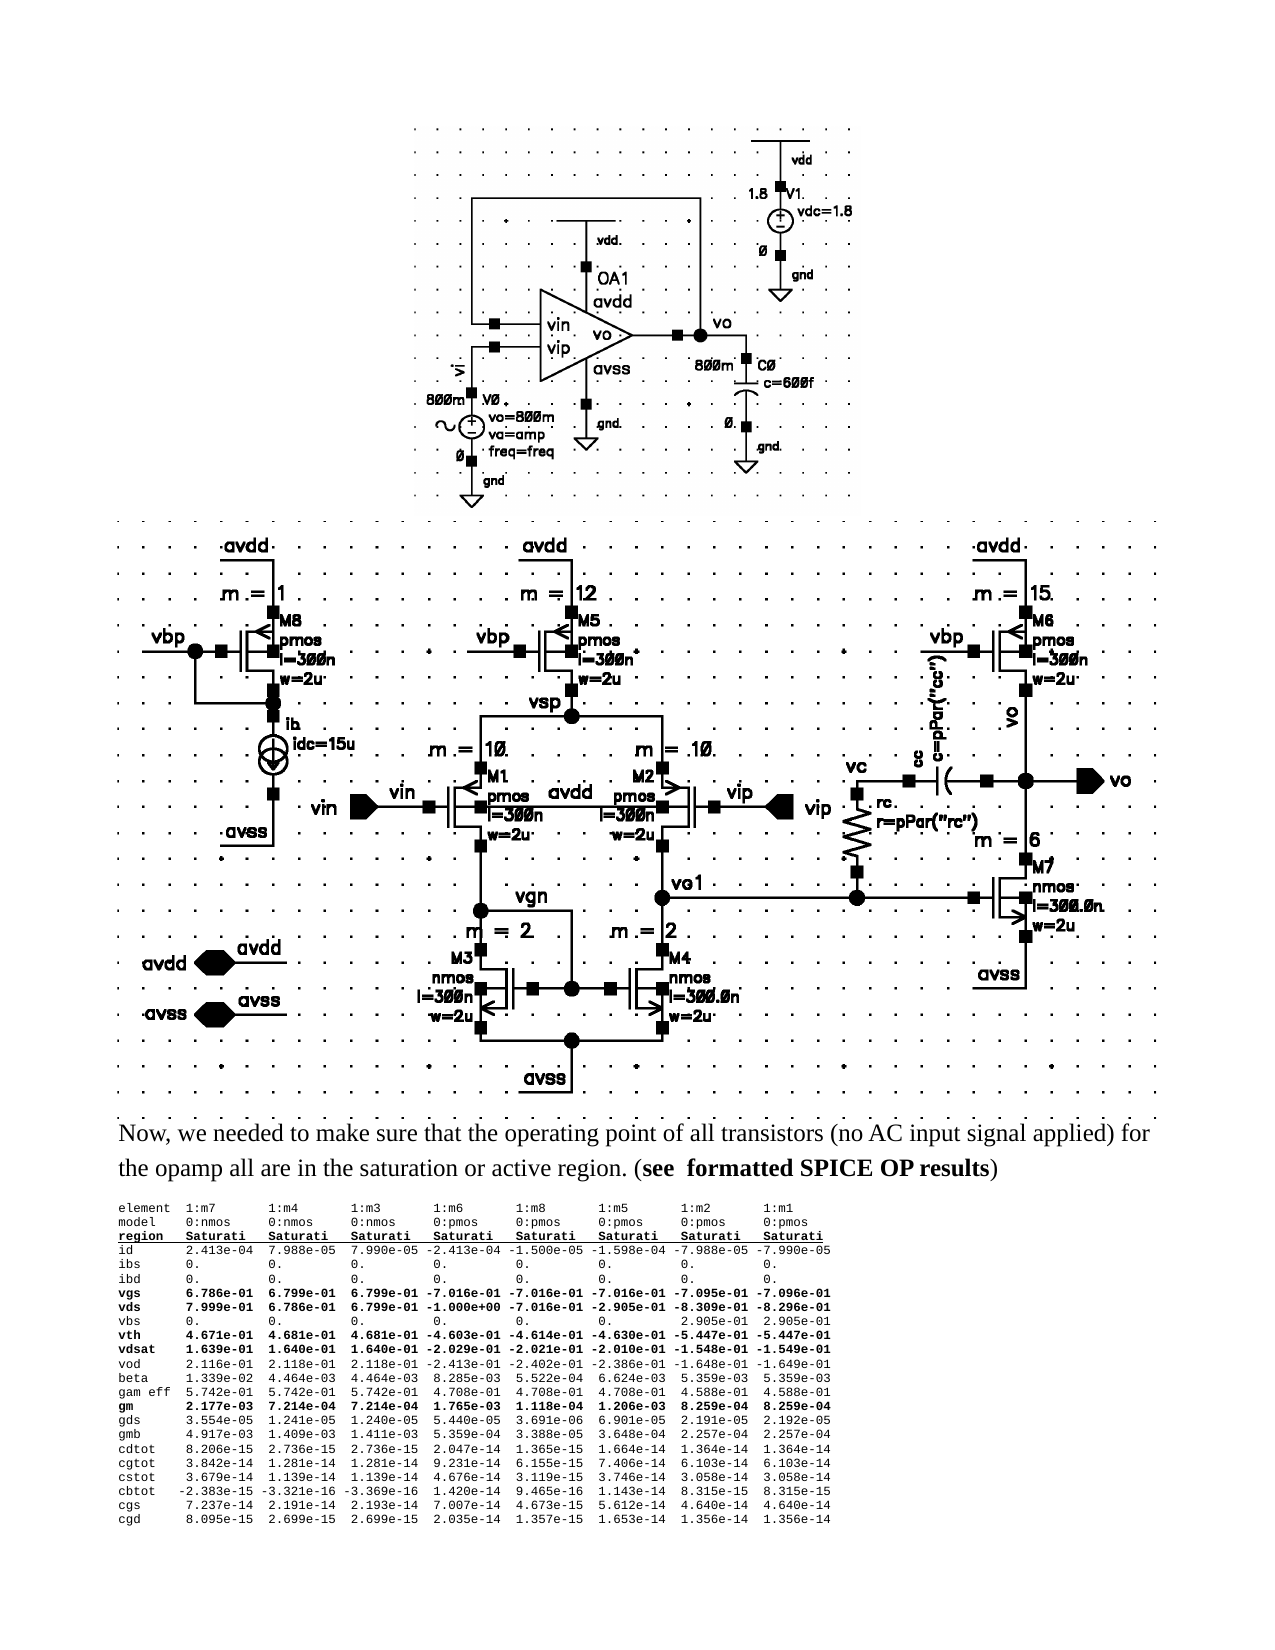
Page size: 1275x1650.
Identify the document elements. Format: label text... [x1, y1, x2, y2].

picture [117, 521, 1157, 1119]
text Now, we needed to make sure that the operating point of all transistors (no AC input signal applied) for the opamp all are in the saturation or active region. (see formatted SPICE OP results) [118, 1119, 1157, 1182]
text [118, 118, 1157, 521]
text cdtot 8.206e-15 2.736e-15 2.736e-15 2.047e-14 1.365e-15 1.664e-14 1.364e-14 1.364e-14 [118, 1443, 1157, 1457]
text vth 4.671e-01 4.681e-01 4.681e-01 -4.603e-01 -4.614e-01 -4.630e-01 -5.447e-01 -5.447e-01 [118, 1329, 1157, 1343]
text gds 3.554e-05 1.241e-05 1.240e-05 5.440e-05 3.691e-06 6.901e-05 2.191e-05 2.192e-05 [118, 1414, 1157, 1428]
text cgs 7.237e-14 2.191e-14 2.193e-14 7.007e-14 4.673e-15 5.612e-14 4.640e-14 4.640e-14 [118, 1499, 1157, 1513]
text ibd 0. 0. 0. 0. 0. 0. 0. 0. [118, 1273, 1157, 1287]
text gmb 4.917e-03 1.409e-03 1.411e-03 5.359e-04 3.388e-05 3.648e-04 2.257e-04 2.257e-04 [118, 1428, 1157, 1443]
text vgs 6.786e-01 6.799e-01 6.799e-01 -7.016e-01 -7.016e-01 -7.016e-01 -7.095e-01 -7.096e-01 [118, 1287, 1157, 1301]
text gm 2.177e-03 7.214e-04 7.214e-04 1.765e-03 1.118e-04 1.206e-03 8.259e-04 8.259e-04 [118, 1400, 1157, 1414]
text ibs 0. 0. 0. 0. 0. 0. 0. 0. [118, 1258, 1157, 1273]
text element 1:m7 1:m4 1:m3 1:m6 1:m8 1:m5 1:m2 1:m1 [118, 1202, 1157, 1216]
text cstot 3.679e-14 1.139e-14 1.139e-14 4.676e-14 3.119e-15 3.746e-14 3.058e-14 3.058e-14 [118, 1471, 1157, 1485]
text gam eff 5.742e-01 5.742e-01 5.742e-01 4.708e-01 4.708e-01 4.708e-01 4.588e-01 4.588e-01 [118, 1386, 1157, 1400]
text vod 2.116e-01 2.118e-01 2.118e-01 -2.413e-01 -2.402e-01 -2.386e-01 -1.648e-01 -1.649e-01 [118, 1358, 1157, 1372]
text model 0:nmos 0:nmos 0:nmos 0:pmos 0:pmos 0:pmos 0:pmos 0:pmos [118, 1216, 1157, 1230]
text cgd 8.095e-15 2.699e-15 2.699e-15 2.035e-14 1.357e-15 1.653e-14 1.356e-14 1.356e-14 [118, 1513, 1157, 1528]
text id 2.413e-04 7.988e-05 7.990e-05 -2.413e-04 -1.500e-05 -1.598e-04 -7.988e-05 -7.990e-05 [118, 1244, 1157, 1258]
text vbs 0. 0. 0. 0. 0. 0. 2.905e-01 2.905e-01 [118, 1315, 1157, 1329]
text cgtot 3.842e-14 1.281e-14 1.281e-14 9.231e-14 6.155e-15 7.406e-14 6.103e-14 6.103e-14 [118, 1457, 1157, 1471]
text vdsat 1.639e-01 1.640e-01 1.640e-01 -2.029e-01 -2.021e-01 -2.010e-01 -1.548e-01 -1.549e-01 [118, 1343, 1157, 1358]
text vds 7.999e-01 6.786e-01 6.799e-01 -1.000e+00 -7.016e-01 -2.905e-01 -8.309e-01 -8.296e-01 [118, 1301, 1157, 1315]
text cbtot -2.383e-15 -3.321e-16 -3.369e-16 1.420e-14 9.465e-16 1.143e-14 8.315e-15 8.315e-15 [118, 1485, 1157, 1499]
text region Saturati Saturati Saturati Saturati Saturati Saturati Saturati Saturati [118, 1230, 1157, 1244]
picture [414, 126, 861, 516]
text beta 1.339e-02 4.464e-03 4.464e-03 8.285e-03 5.522e-04 6.624e-03 5.359e-03 5.359e-03 [118, 1372, 1157, 1386]
